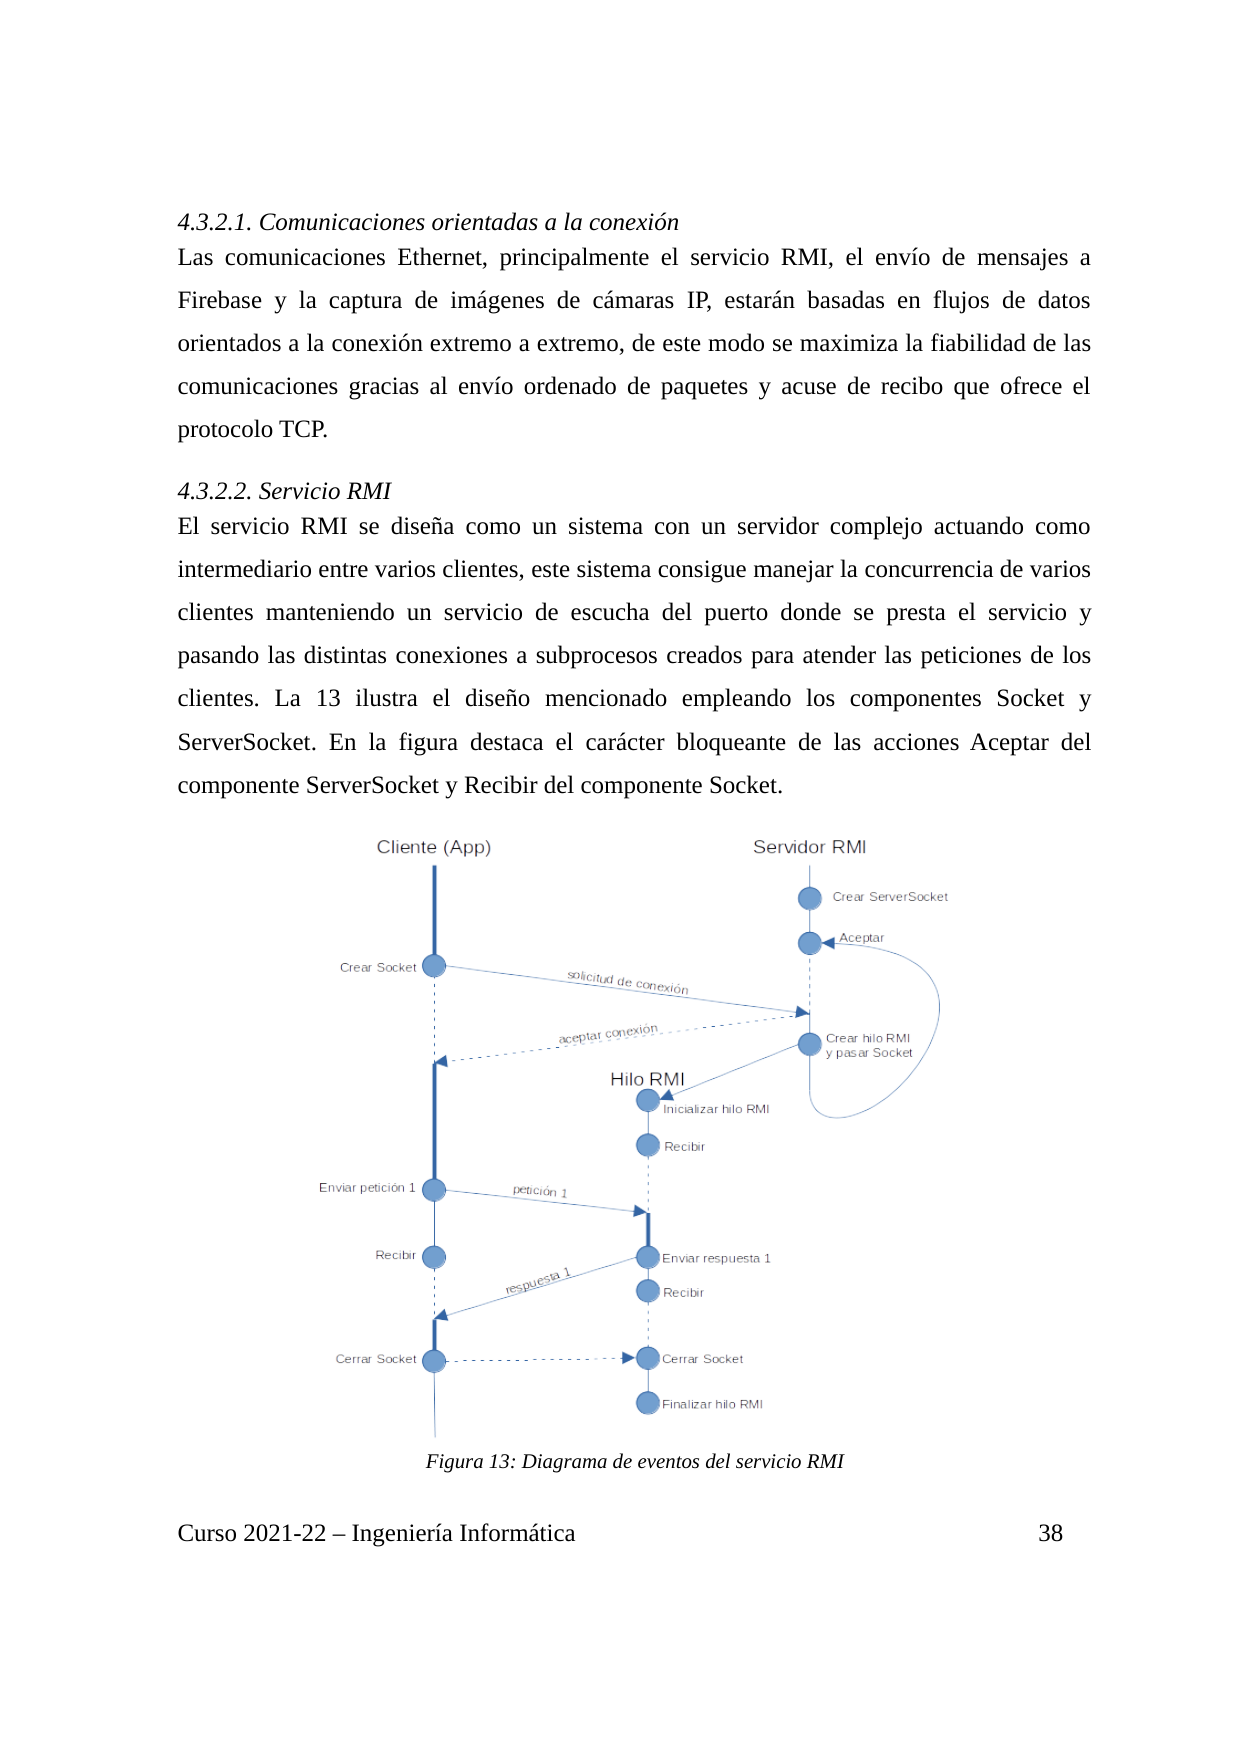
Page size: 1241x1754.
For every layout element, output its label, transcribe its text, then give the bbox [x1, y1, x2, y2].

text Las comunicaciones Ethernet, principalmente el servicio RMI, el envío de mensajes a Firebase y la captura de imágenes de cámaras IP, estarán basadas en flujos de datos orientados a la conexión extremo a extremo, de este modo se maximiza la fiabilidad de las comunicaciones gracias al envío ordenado de paquetes y acuse de recibo que ofrece el protocolo TCP. [177, 242, 1092, 443]
text El servicio RMI se diseña como un sistema con un servidor complejo actuando como intermediario entre varios clientes, este sistema consigue manejar la concurrencia de varios clientes manteniendo un servicio de escucha del puerto donde se presta el servicio y pasando las distintas conexiones a subprocesos creados para atender las peticiones de los clientes. La Figura 13 ilustra el diseño mencionado empleando los componentes Socket y ServerSocket. En la figura destaca el carácter bloqueante de las acciones Aceptar del componente ServerSocket y Recibir del componente Socket. [177, 511, 1092, 798]
subtitle 4.3.2.1. Comunicaciones orientadas a la conexión [177, 207, 1092, 235]
text Figura 13: Diagrama de eventos del servicio RMI [308, 1288, 961, 1473]
subtitle 4.3.2.2. Servicio RMI [177, 476, 1092, 504]
picture [308, 824, 962, 1288]
